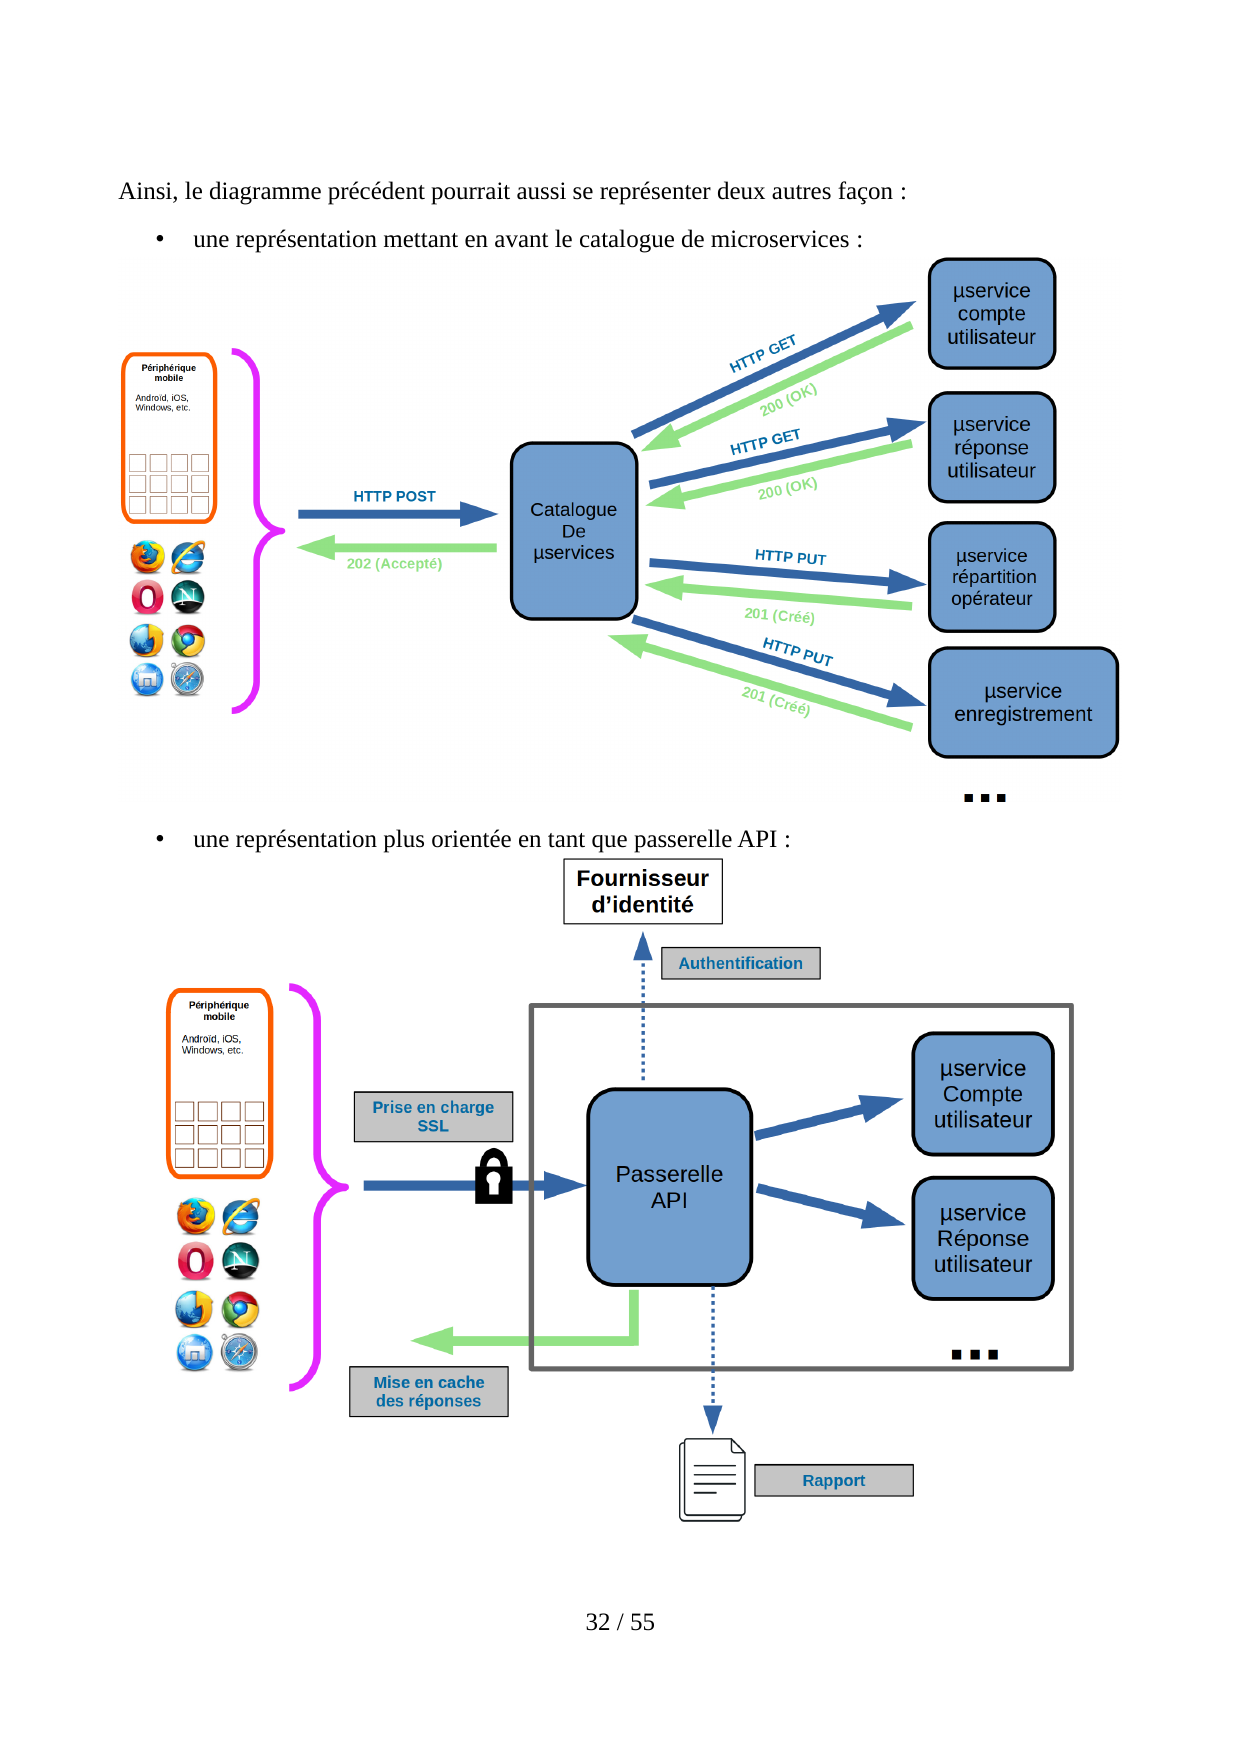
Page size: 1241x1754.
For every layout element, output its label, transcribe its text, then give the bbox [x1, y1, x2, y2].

picture [161, 857, 1079, 1525]
text Ainsi, le diagramme précédent pourrait aussi se représenter deux autres façon : [118, 176, 1122, 205]
list une représentation plus orientée en tant que passerelle API : [156, 824, 1122, 853]
list une représentation mettant en avant le catalogue de microservices : [156, 224, 1122, 253]
picture [118, 257, 1123, 802]
